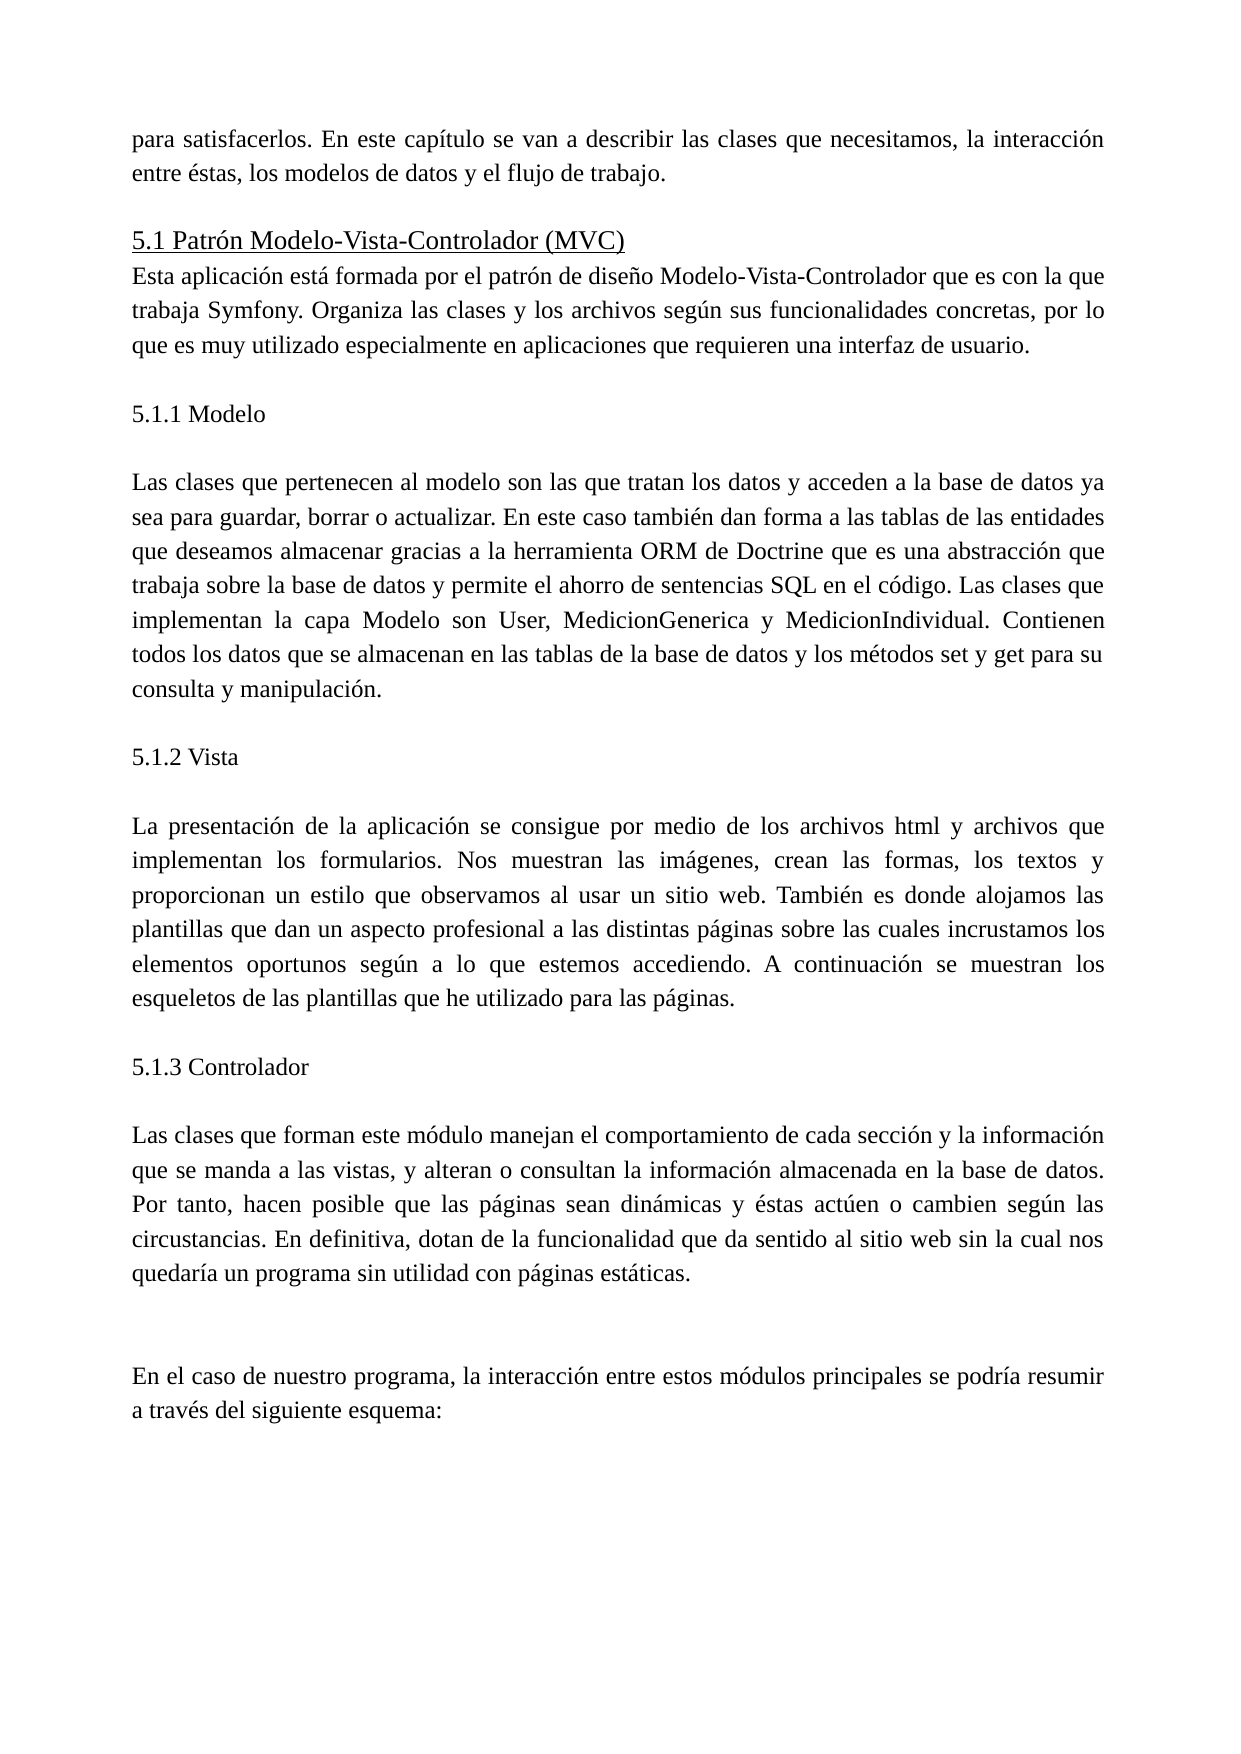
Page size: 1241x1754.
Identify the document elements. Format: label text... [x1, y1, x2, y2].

text En el caso de nuestro programa, la interacción entre estos módulos principales se podría resumir a través del siguiente esquema: [132, 1356, 1106, 1424]
text Las clases que pertenecen al modelo son las que tratan los datos y acceden a la base de datos ya sea para guardar, borrar o actualizar. En este caso también dan forma a las tablas de las entidades que deseamos almacenar gracias a la herramienta ORM de Doctrine que es una abstracción que trabaja sobre la base de datos y permite el ahorro de sentencias SQL en el código. Las clases que implementan la capa Modelo son User, MedicionGenerica y MedicionIndividual. Contienen todos los datos que se almacenan en las tablas de la base de datos y los métodos set y get para su consulta y manipulación. [132, 462, 1106, 702]
text 5.1.2 Vista [132, 737, 1106, 771]
text La presentación de la aplicación se consigue por medio de los archivos html y archivos que implementan los formularios. Nos muestran las imágenes, crean las formas, los textos y proporcionan un estilo que observamos al usar un sitio web. También es donde alojamos las plantillas que dan un aspecto profesional a las distintas páginas sobre las cuales incrustamos los elementos oportunos según a lo que estemos accediendo. A continuación se muestran los esqueletos de las plantillas que he utilizado para las páginas. [132, 806, 1106, 1012]
text 5.1.1 Modelo [132, 393, 1106, 427]
text para satisfacerlos. En este capítulo se van a describir las clases que necesitamos, la interacción entre éstas, los modelos de datos y el flujo de trabajo. [132, 118, 1106, 187]
text Las clases que forman este módulo manejan el comportamiento de cada sección y la información que se manda a las vistas, y alteran o consultan la información almacenada en la base de datos. Por tanto, hacen posible que las páginas sean dinámicas y éstas actúen o cambien según las circustancias. En definitiva, dotan de la funcionalidad que da sentido al sitio web sin la cual nos quedaría un programa sin utilidad con páginas estáticas. [132, 1115, 1106, 1287]
text 5.1 Patrón Modelo-Vista-Controlador (MVC) [132, 221, 1106, 256]
text Esta aplicación está formada por el patrón de diseño Modelo-Vista-Controlador que es con la que trabaja Symfony. Organiza las clases y los archivos según sus funcionalidades concretas, por lo que es muy utilizado especialmente en aplicaciones que requieren una interfaz de usuario. [132, 256, 1106, 359]
text 5.1.3 Controlador [132, 1046, 1106, 1081]
